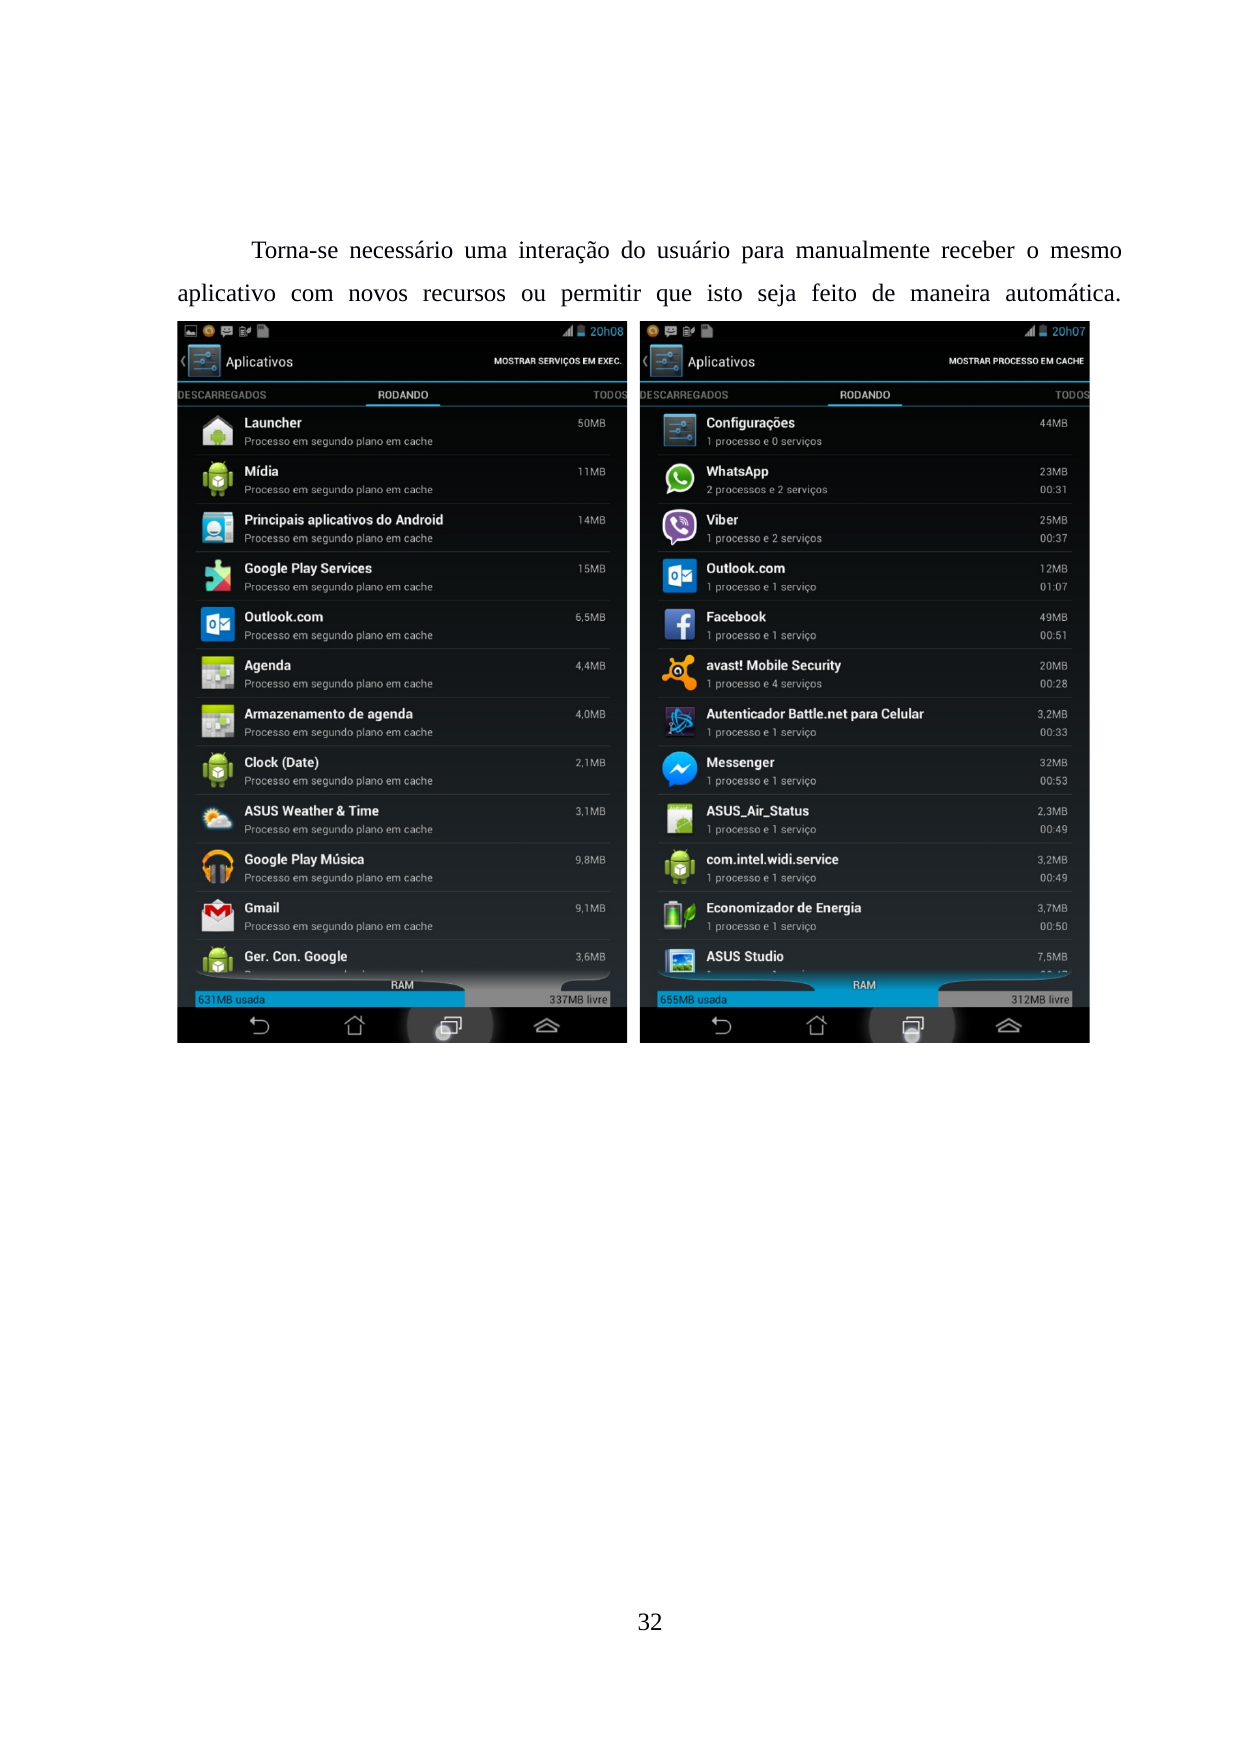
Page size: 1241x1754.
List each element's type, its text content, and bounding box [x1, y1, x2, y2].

picture [639, 321, 1090, 1043]
text Torna-se necessário uma interação do usuário para manualmente receber o mesmo aplicativo com novos recursos ou permitir que isto seja feito de maneira automática. [177, 235, 1122, 1048]
picture [177, 321, 628, 1043]
